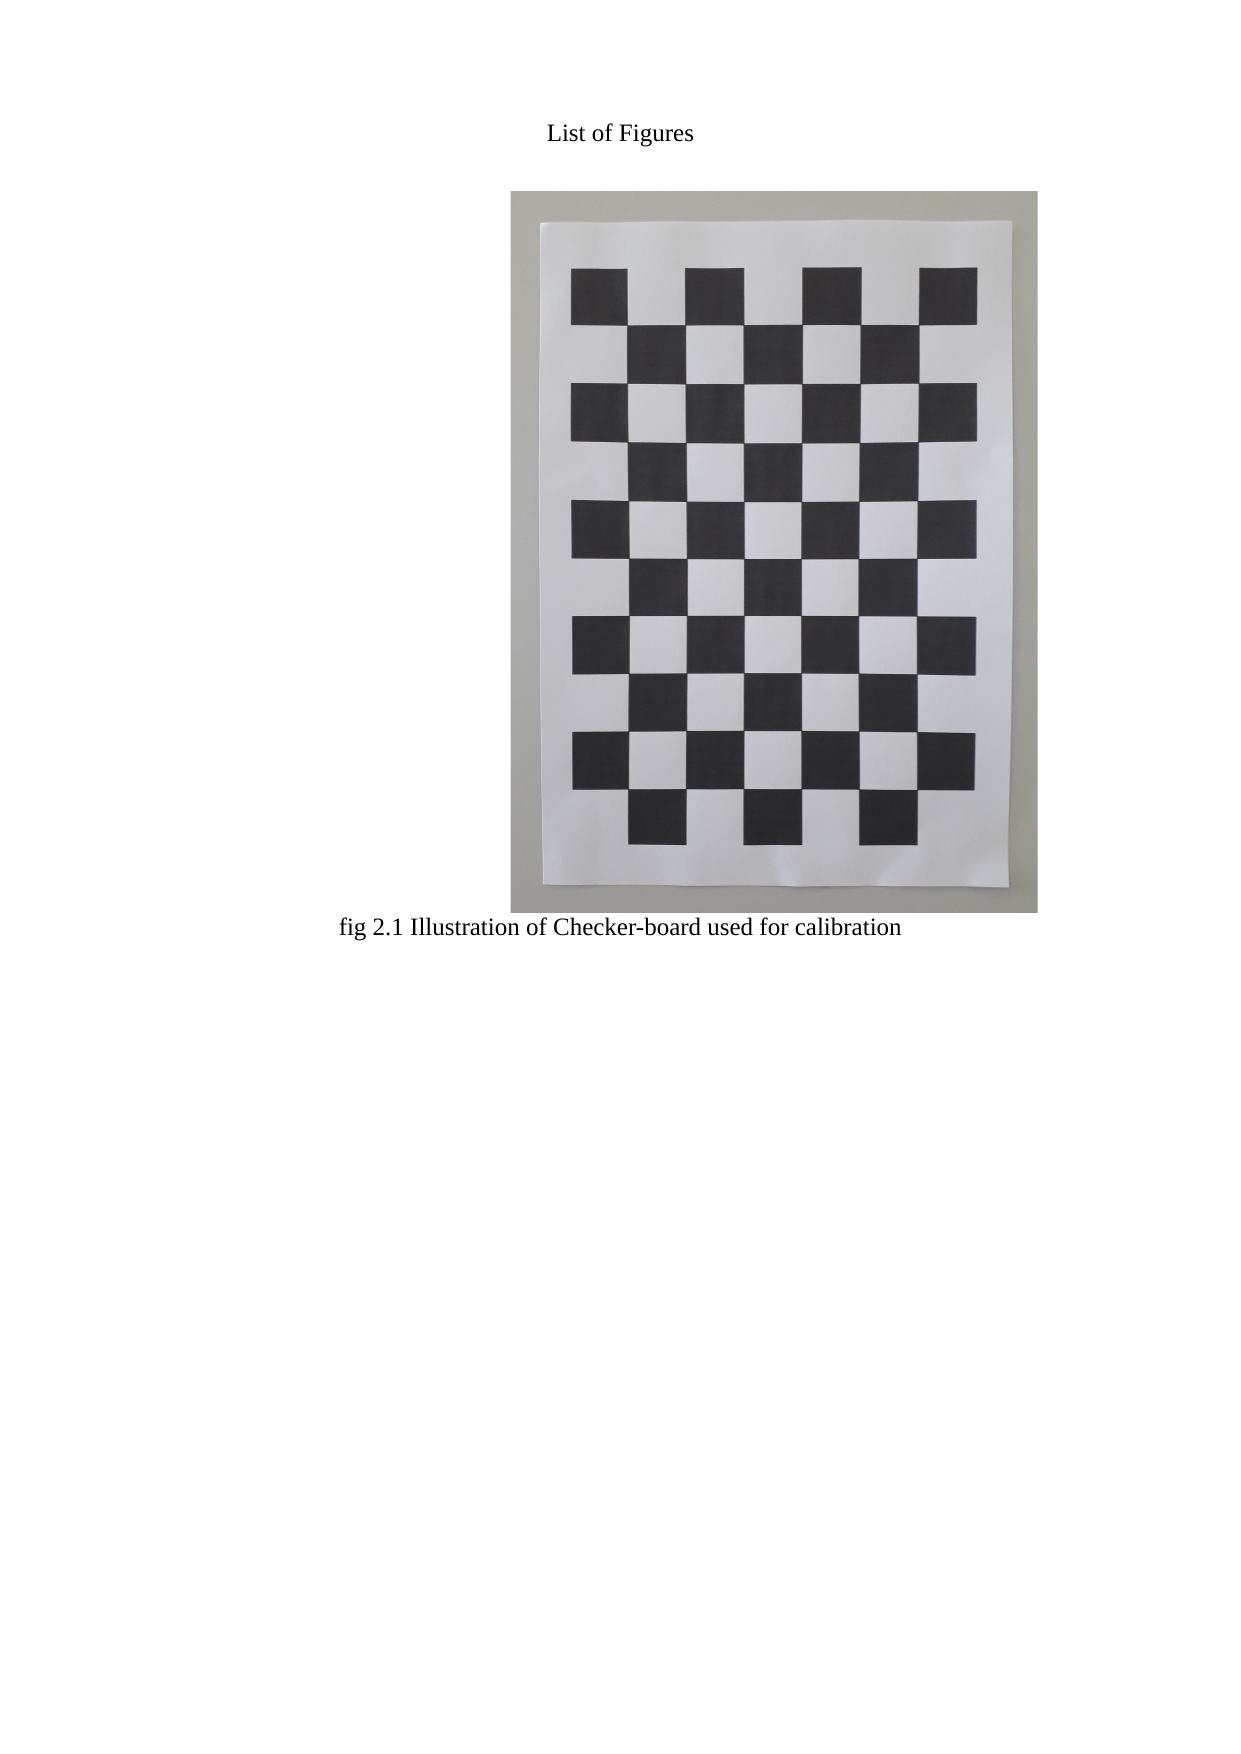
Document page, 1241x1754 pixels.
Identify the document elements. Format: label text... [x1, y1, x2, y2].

text fig 2.1 Illustration of Checker-board used for calibration [118, 176, 1122, 941]
picture [510, 191, 1038, 913]
text List of Figures [118, 118, 1122, 147]
